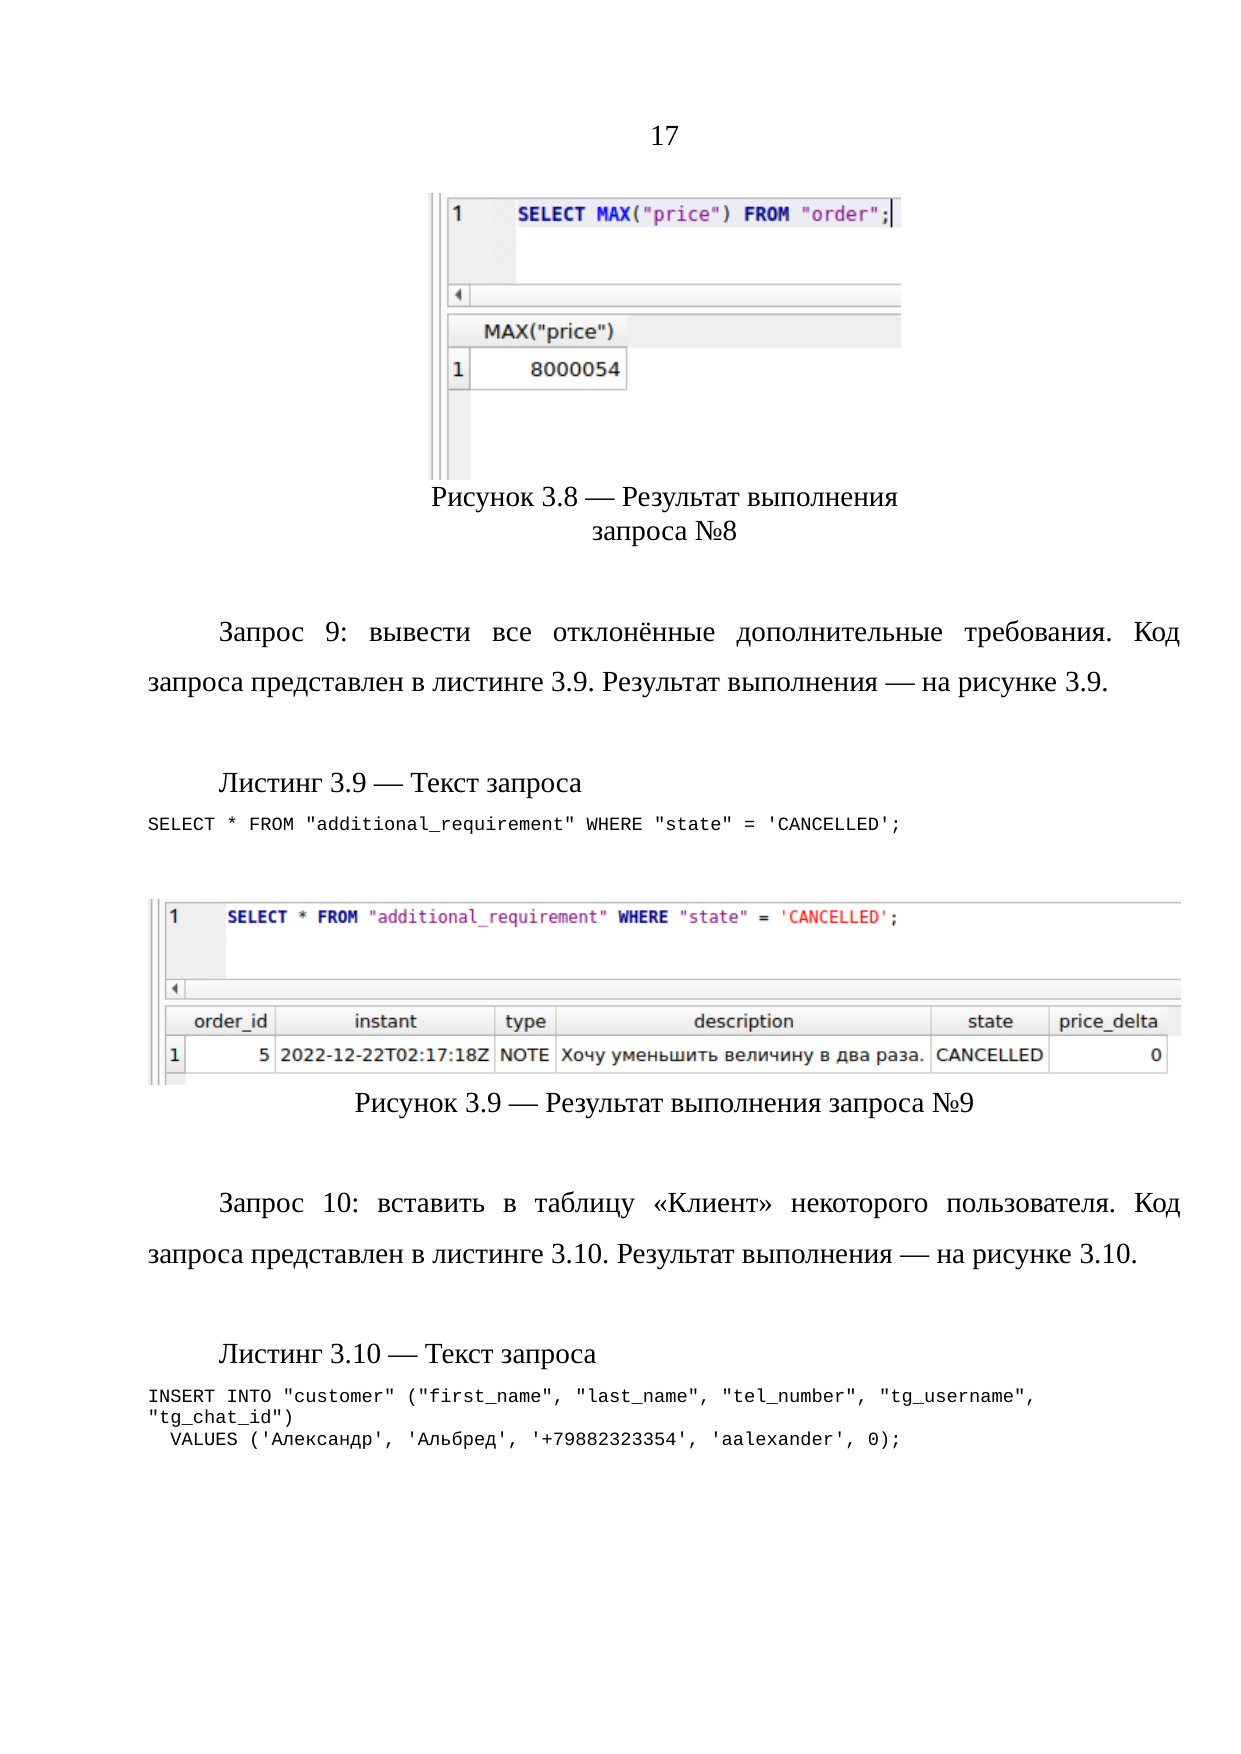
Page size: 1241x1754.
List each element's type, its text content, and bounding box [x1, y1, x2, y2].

picture [427, 193, 902, 480]
text Рисунок 3.8 — Результат выполнения запроса №8 [428, 480, 901, 547]
text Листинг 3.10 — Текст запроса [148, 1336, 1181, 1370]
text Запрос 10: вставить в таблицу «Клиент» некоторого пользователя. Код запроса представлен в листинге 3.10. Результат выполнения — на рисунке 3.10. [148, 1186, 1181, 1269]
text VALUES ('Александр', 'Альбред', '+79882323354', 'aalexander', 0); [148, 1429, 1181, 1451]
text Листинг 3.9 — Текст запроса [148, 765, 1181, 798]
text INSERT INTO "customer" ("first_name", "last_name", "tel_number", "tg_username", "tg_chat_id") [148, 1387, 1181, 1429]
text Запрос 9: вывести все отклонённые дополнительные требования. Код запроса представлен в листинге 3.9. Результат выполнения — на рисунке 3.9. [148, 614, 1181, 698]
text SELECT * FROM "additional_requirement" WHERE "state" = 'CANCELLED'; [148, 815, 1181, 836]
text Рисунок 3.9 — Результат выполнения запроса №9 [148, 1085, 1181, 1118]
picture [147, 899, 1182, 1085]
